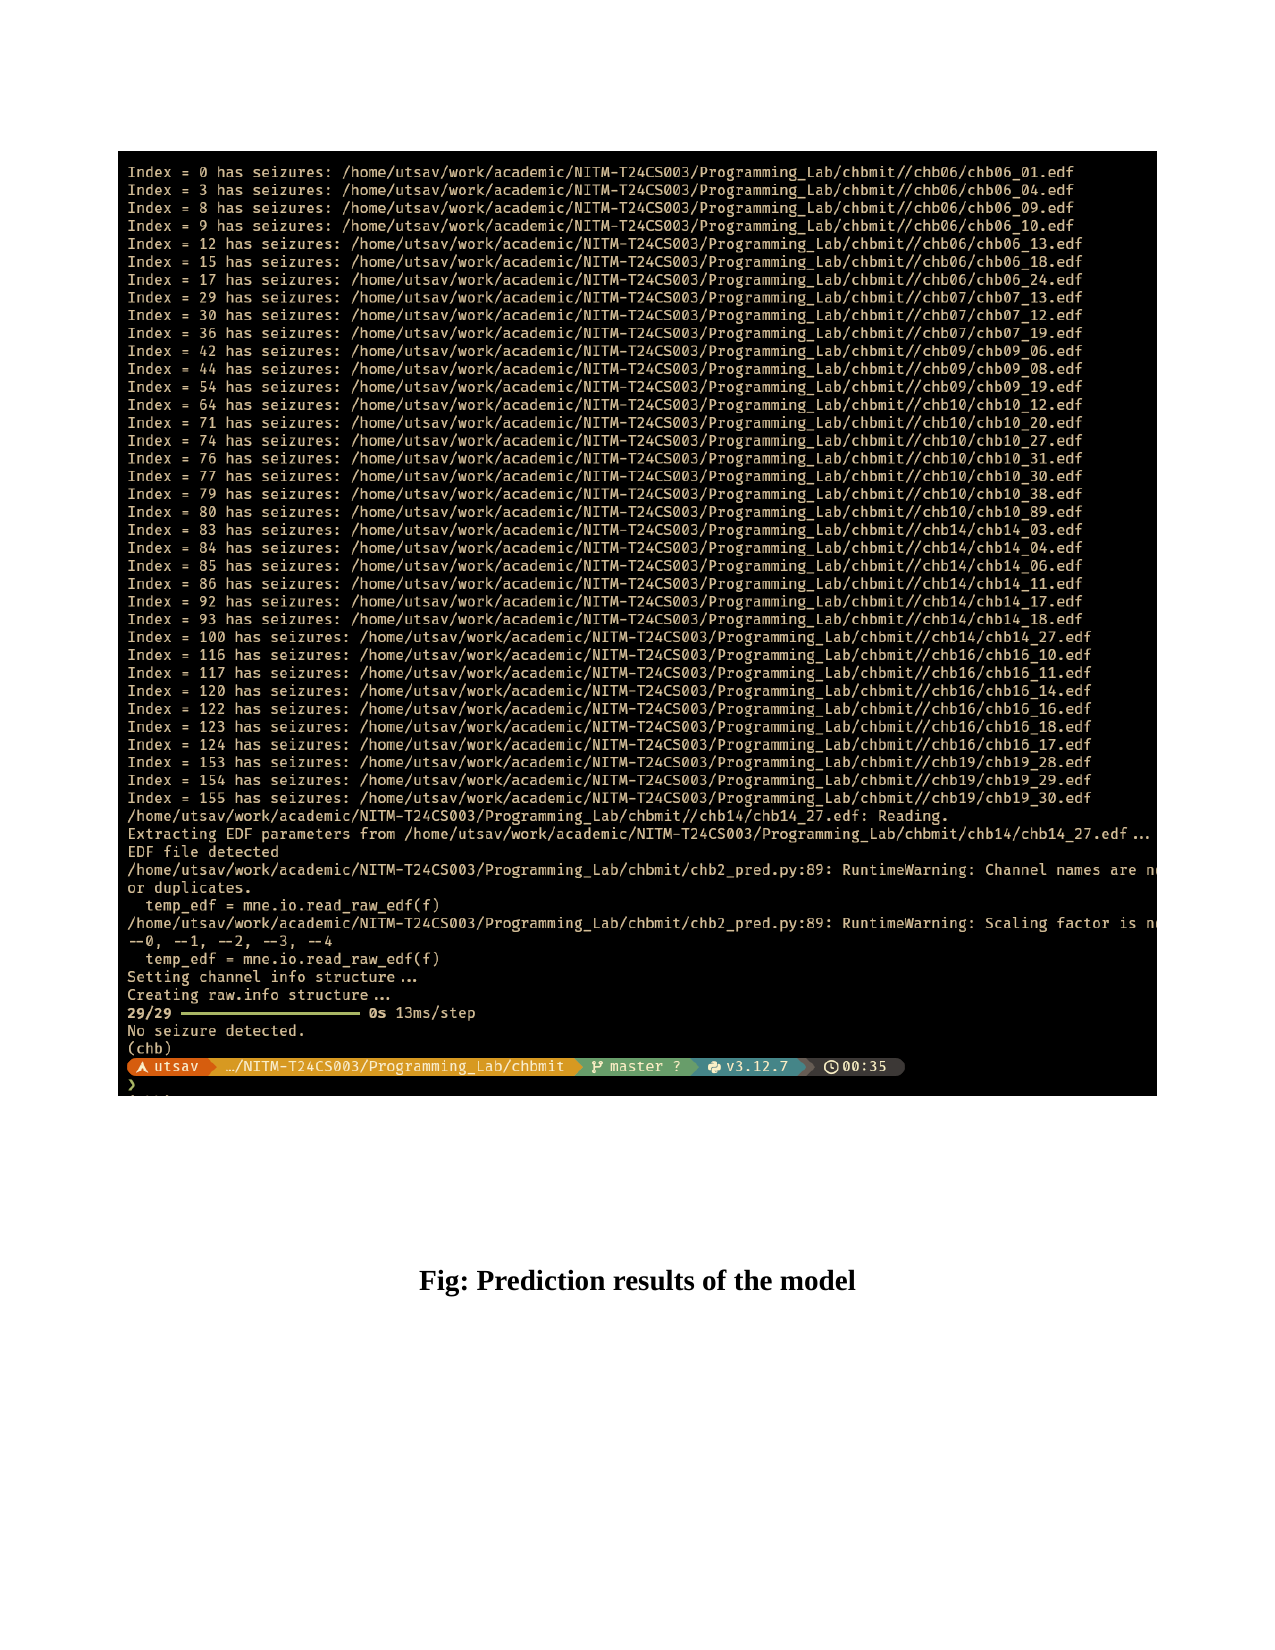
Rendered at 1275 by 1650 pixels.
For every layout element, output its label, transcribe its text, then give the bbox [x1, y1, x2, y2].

text Fig: Prediction results of the model [118, 1263, 1157, 1297]
picture [118, 151, 1157, 1096]
